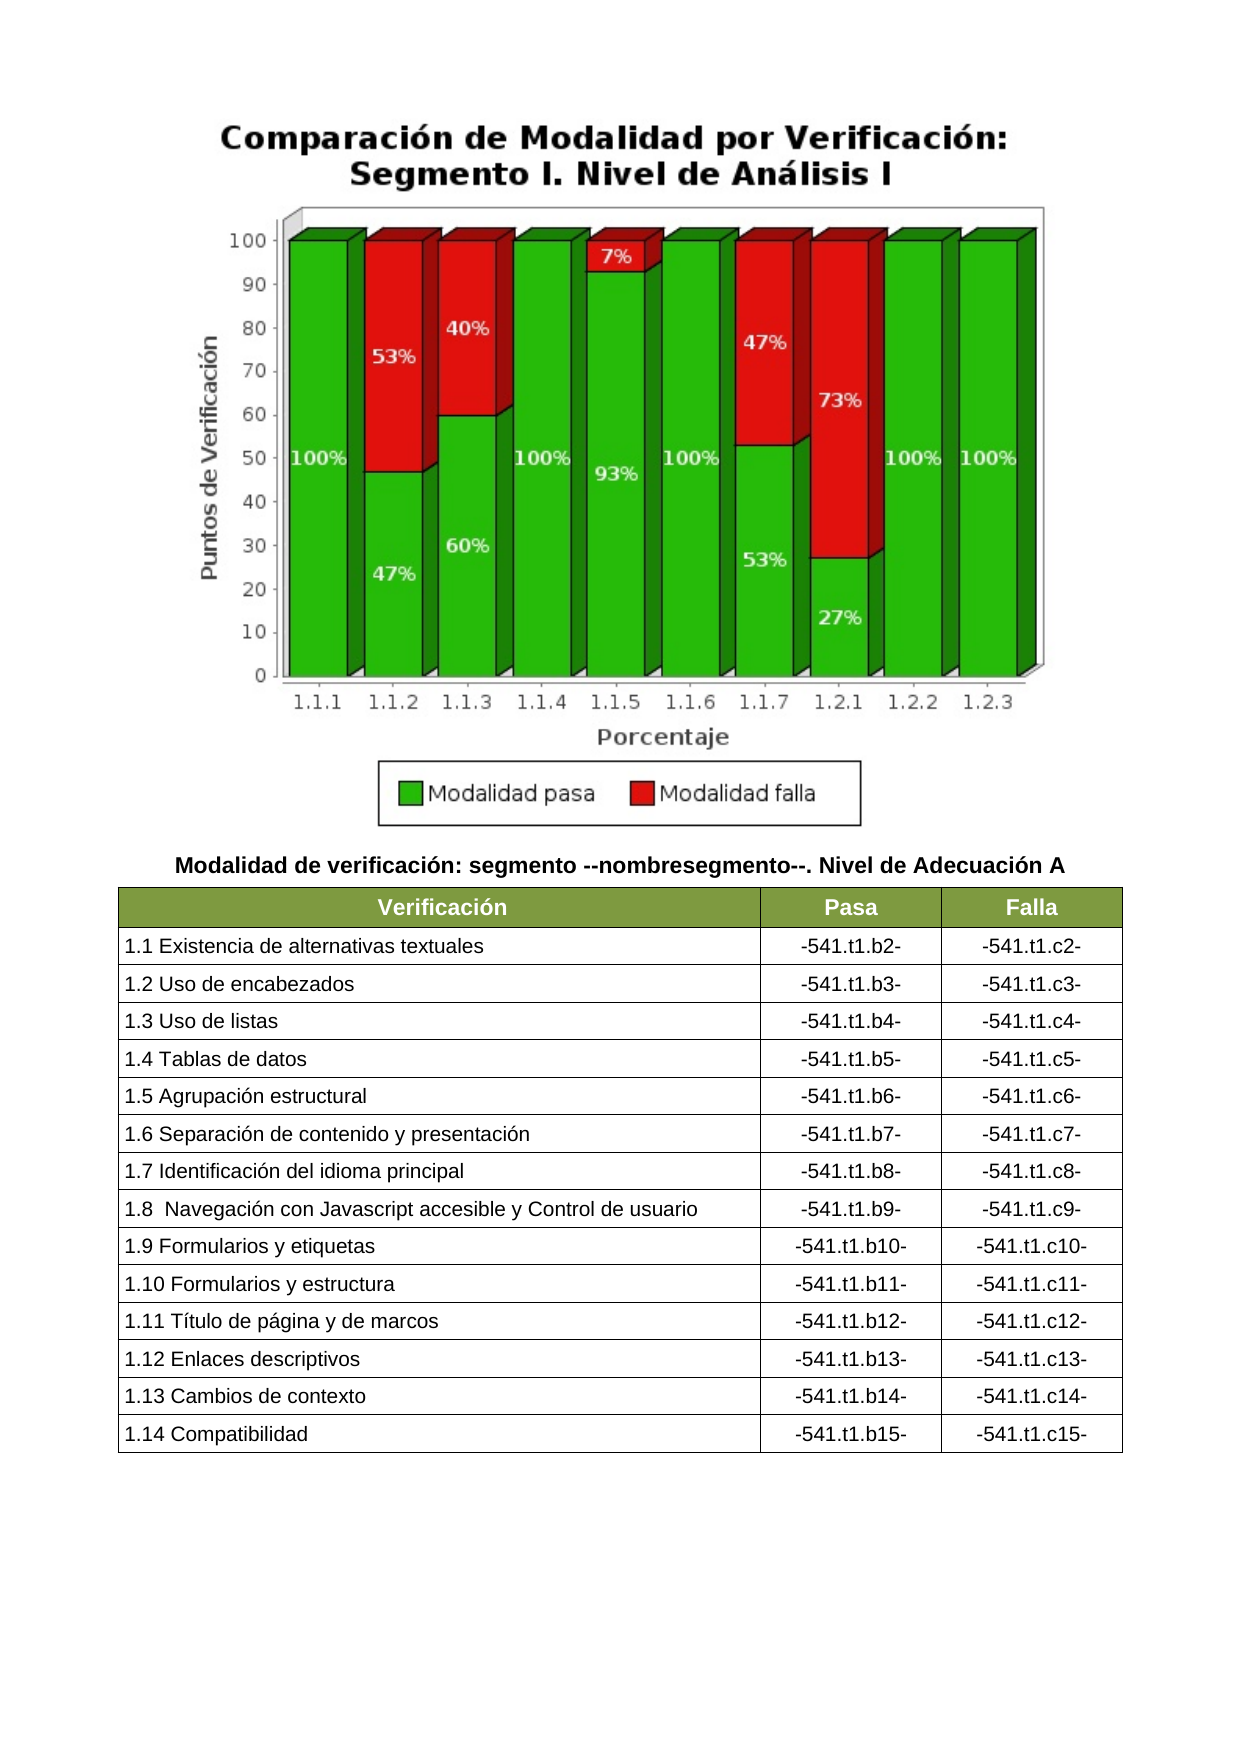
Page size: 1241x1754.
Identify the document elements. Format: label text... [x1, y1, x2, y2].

table_cell -541.t1.b10- [761, 1228, 941, 1264]
table_cell 1.9 Formularios y etiquetas [119, 1228, 760, 1264]
table_cell -541.t1.c11- [942, 1265, 1122, 1302]
table_cell -541.t1.b12- [761, 1303, 941, 1339]
table_header Falla [942, 888, 1122, 927]
table_cell -541.t1.c14- [942, 1378, 1122, 1414]
table_cell -541.t1.c8- [942, 1153, 1122, 1189]
table_cell 1.3 Uso de listas [119, 1003, 760, 1039]
table_cell 1.11 Título de página y de marcos [119, 1303, 760, 1339]
table_cell 1.12 Enlaces descriptivos [119, 1340, 760, 1377]
table_header Pasa [761, 888, 941, 927]
table_cell -541.t1.c6- [942, 1078, 1122, 1114]
table_cell -541.t1.b7- [761, 1115, 941, 1152]
table_cell -541.t1.c9- [942, 1190, 1122, 1227]
table_cell -541.t1.c7- [942, 1115, 1122, 1152]
table_cell 1.2 Uso de encabezados [119, 965, 760, 1002]
table_cell -541.t1.b6- [761, 1078, 941, 1114]
table_cell -541.t1.c5- [942, 1040, 1122, 1077]
table_cell -541.t1.c4- [942, 1003, 1122, 1039]
table_cell 1.10 Formularios y estructura [119, 1265, 760, 1302]
table_header Verificación [119, 888, 760, 927]
table_cell -541.t1.b2- [761, 928, 941, 964]
table_cell -541.t1.c12- [942, 1303, 1122, 1339]
table_cell 1.13 Cambios de contexto [119, 1378, 760, 1414]
table_cell -541.t1.c10- [942, 1228, 1122, 1264]
table_cell -541.t1.b4- [761, 1003, 941, 1039]
table_cell -541.t1.b9- [761, 1190, 941, 1227]
table_cell 1.8 Navegación con Javascript accesible y Control de usuario [119, 1190, 760, 1227]
table_cell -541.t1.c2- [942, 928, 1122, 964]
table_cell 1.4 Tablas de datos [119, 1040, 760, 1077]
table_cell -541.t1.c15- [942, 1415, 1122, 1452]
table_cell 1.14 Compatibilidad [119, 1415, 760, 1452]
table_cell -541.t1.b8- [761, 1153, 941, 1189]
table_cell -541.t1.c3- [942, 965, 1122, 1002]
table_cell -541.t1.b3- [761, 965, 941, 1002]
table_cell -541.t1.b15- [761, 1415, 941, 1452]
table_cell 1.7 Identificación del idioma principal [119, 1153, 760, 1189]
table_cell -541.t1.b5- [761, 1040, 941, 1077]
table_cell -541.t1.b14- [761, 1378, 941, 1414]
picture [178, 118, 1062, 828]
table_cell -541.t1.c13- [942, 1340, 1122, 1377]
table_cell -541.t1.b11- [761, 1265, 941, 1302]
table_cell 1.1 Existencia de alternativas textuales [119, 928, 760, 964]
table_cell 1.5 Agrupación estructural [119, 1078, 760, 1114]
table_cell -541.t1.b13- [761, 1340, 941, 1377]
table_cell 1.6 Separación de contenido y presentación [119, 1115, 760, 1152]
text Modalidad de verificación: segmento --nombresegmento--. Nivel de Adecuación A [118, 852, 1122, 879]
